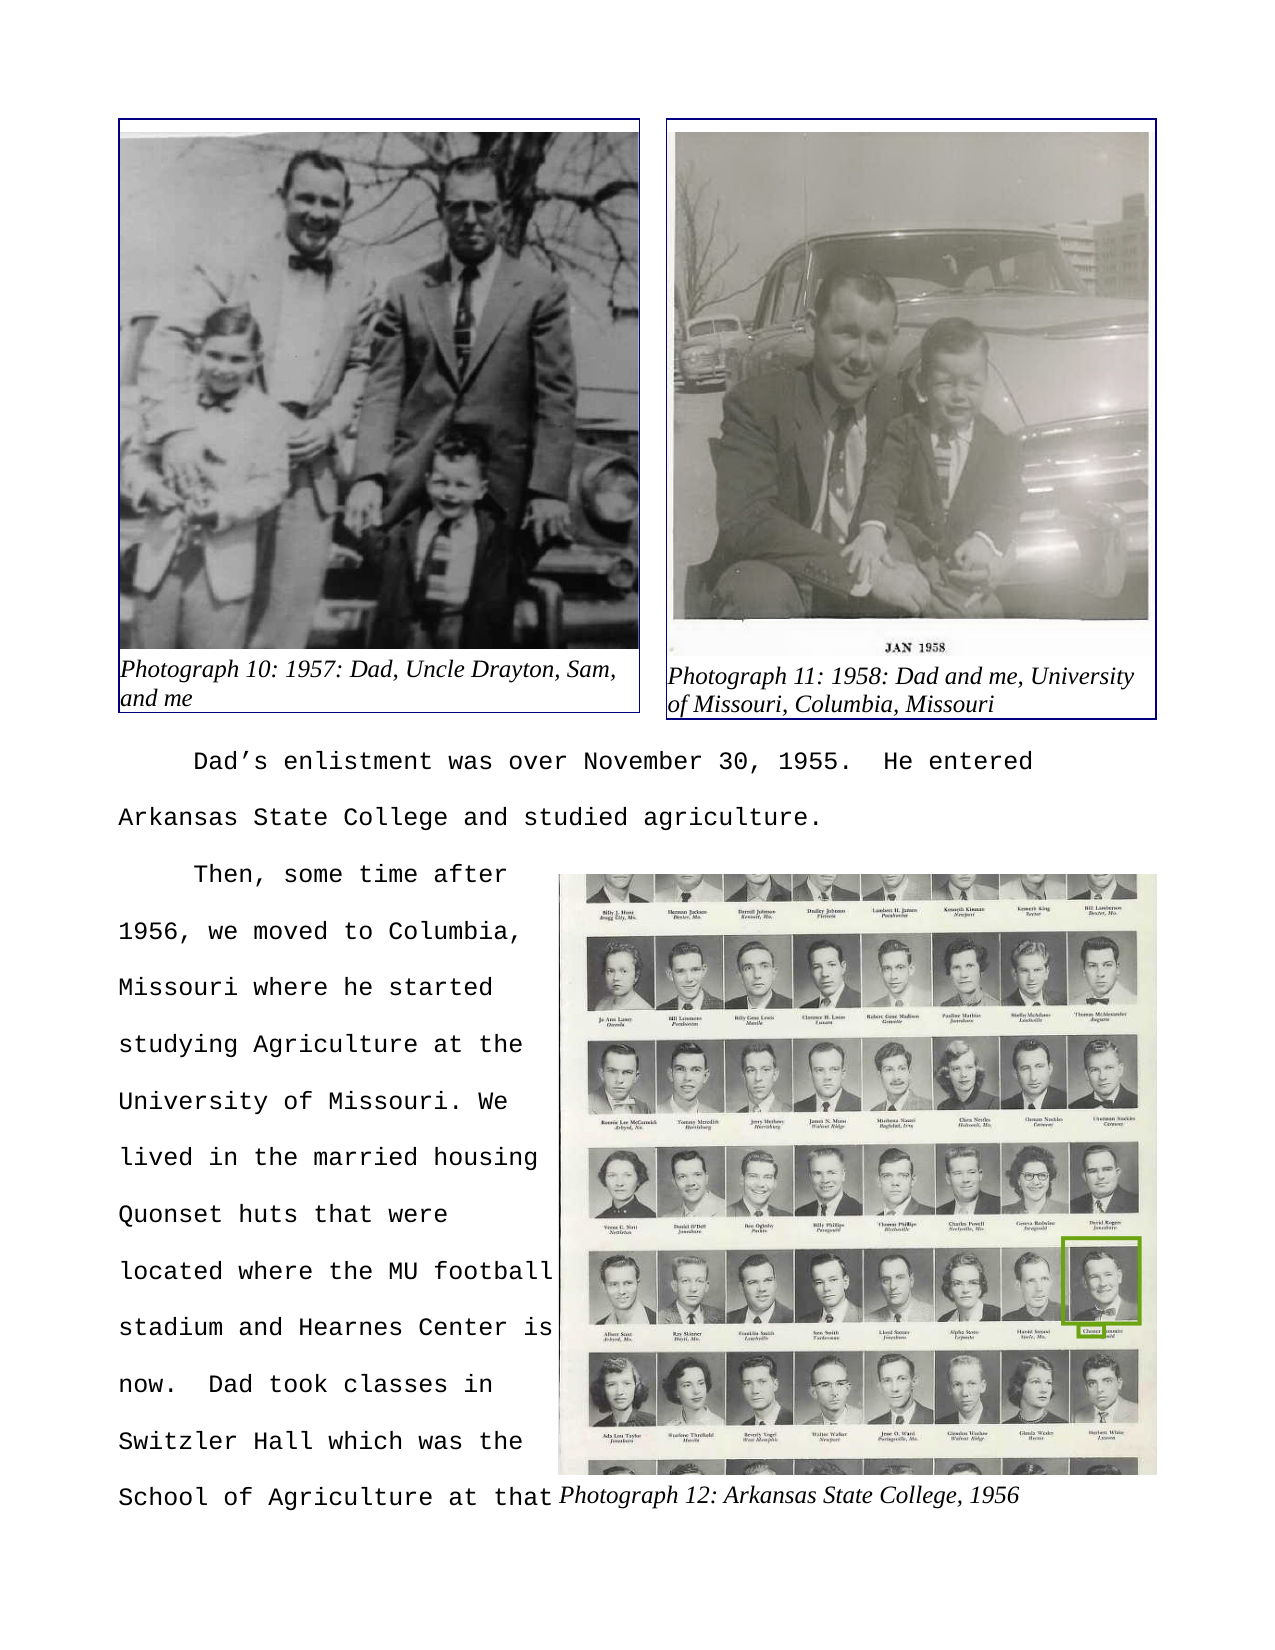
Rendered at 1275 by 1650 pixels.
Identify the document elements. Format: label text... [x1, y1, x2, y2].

picture [667, 132, 1155, 656]
text Then, some time after 1956, we moved to Columbia, Missouri where he started studying Agriculture at the University of Missouri. We lived in the married housing Quonset huts that were located where the MU football stadium and Hearnes Center is now. Dad took classes in Switzler Hall which was the School of Agriculture at that [118, 862, 1157, 1513]
picture [558, 874, 1157, 1475]
text Photograph 10: 1957: Dad, Uncle Drayton, Sam, and me [120, 649, 639, 711]
text Photograph 11: 1958: Dad and me, University of Missouri, Columbia, Missouri [667, 656, 1155, 718]
text Photograph 12: Arkansas State College, 1956 [559, 1475, 1157, 1509]
picture [120, 132, 639, 649]
text Dad’s enlistment was over November 30, 1955. He entered Arkansas State College and studied agriculture. [118, 166, 1157, 833]
